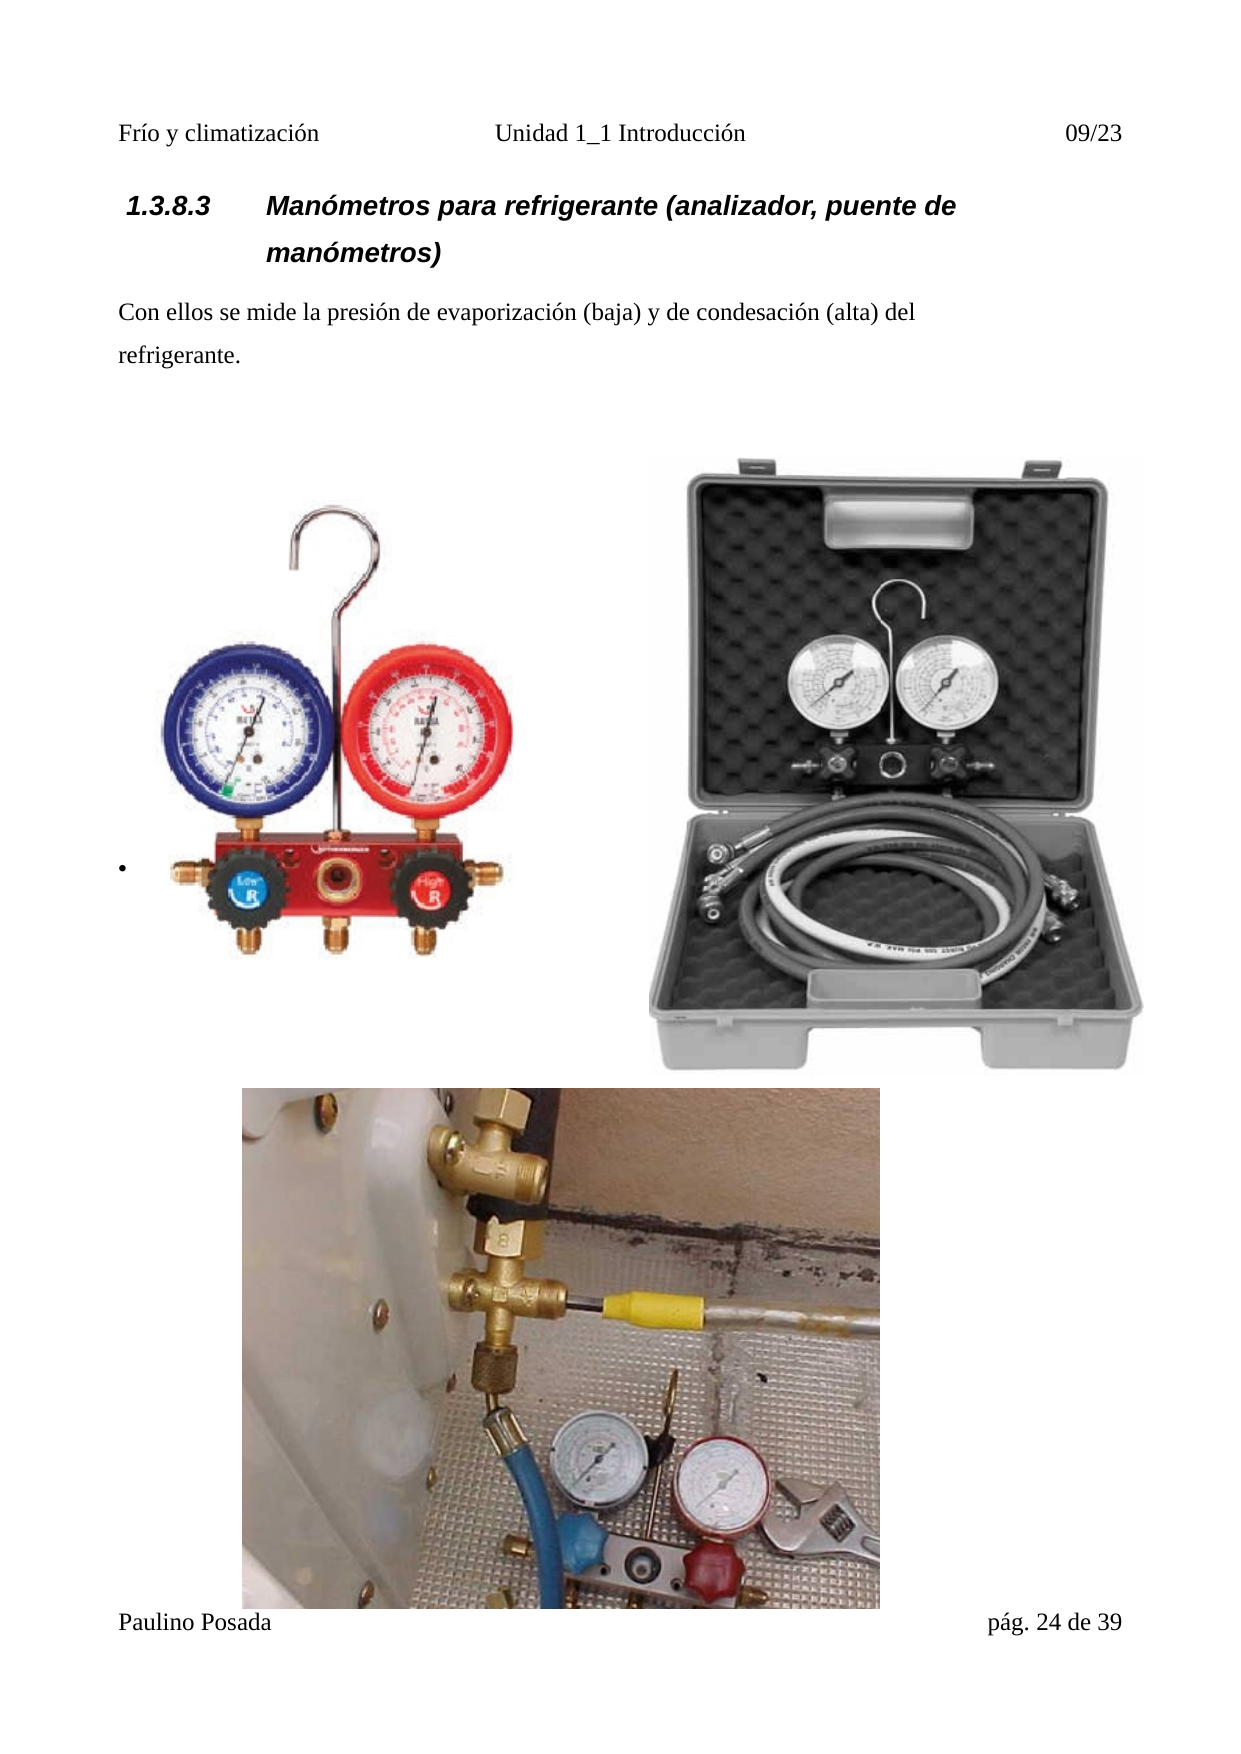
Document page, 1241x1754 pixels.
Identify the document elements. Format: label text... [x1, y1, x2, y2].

subtitle Manómetros para refrigerante (analizador, puente de manómetros) [118, 189, 1122, 268]
picture [649, 440, 1144, 1086]
picture [242, 1088, 880, 1609]
text Con ellos se mide la presión de evaporización (baja) y de condesación (alta) del [118, 297, 1122, 326]
text refrigerante. [118, 340, 1122, 369]
picture [144, 499, 524, 961]
